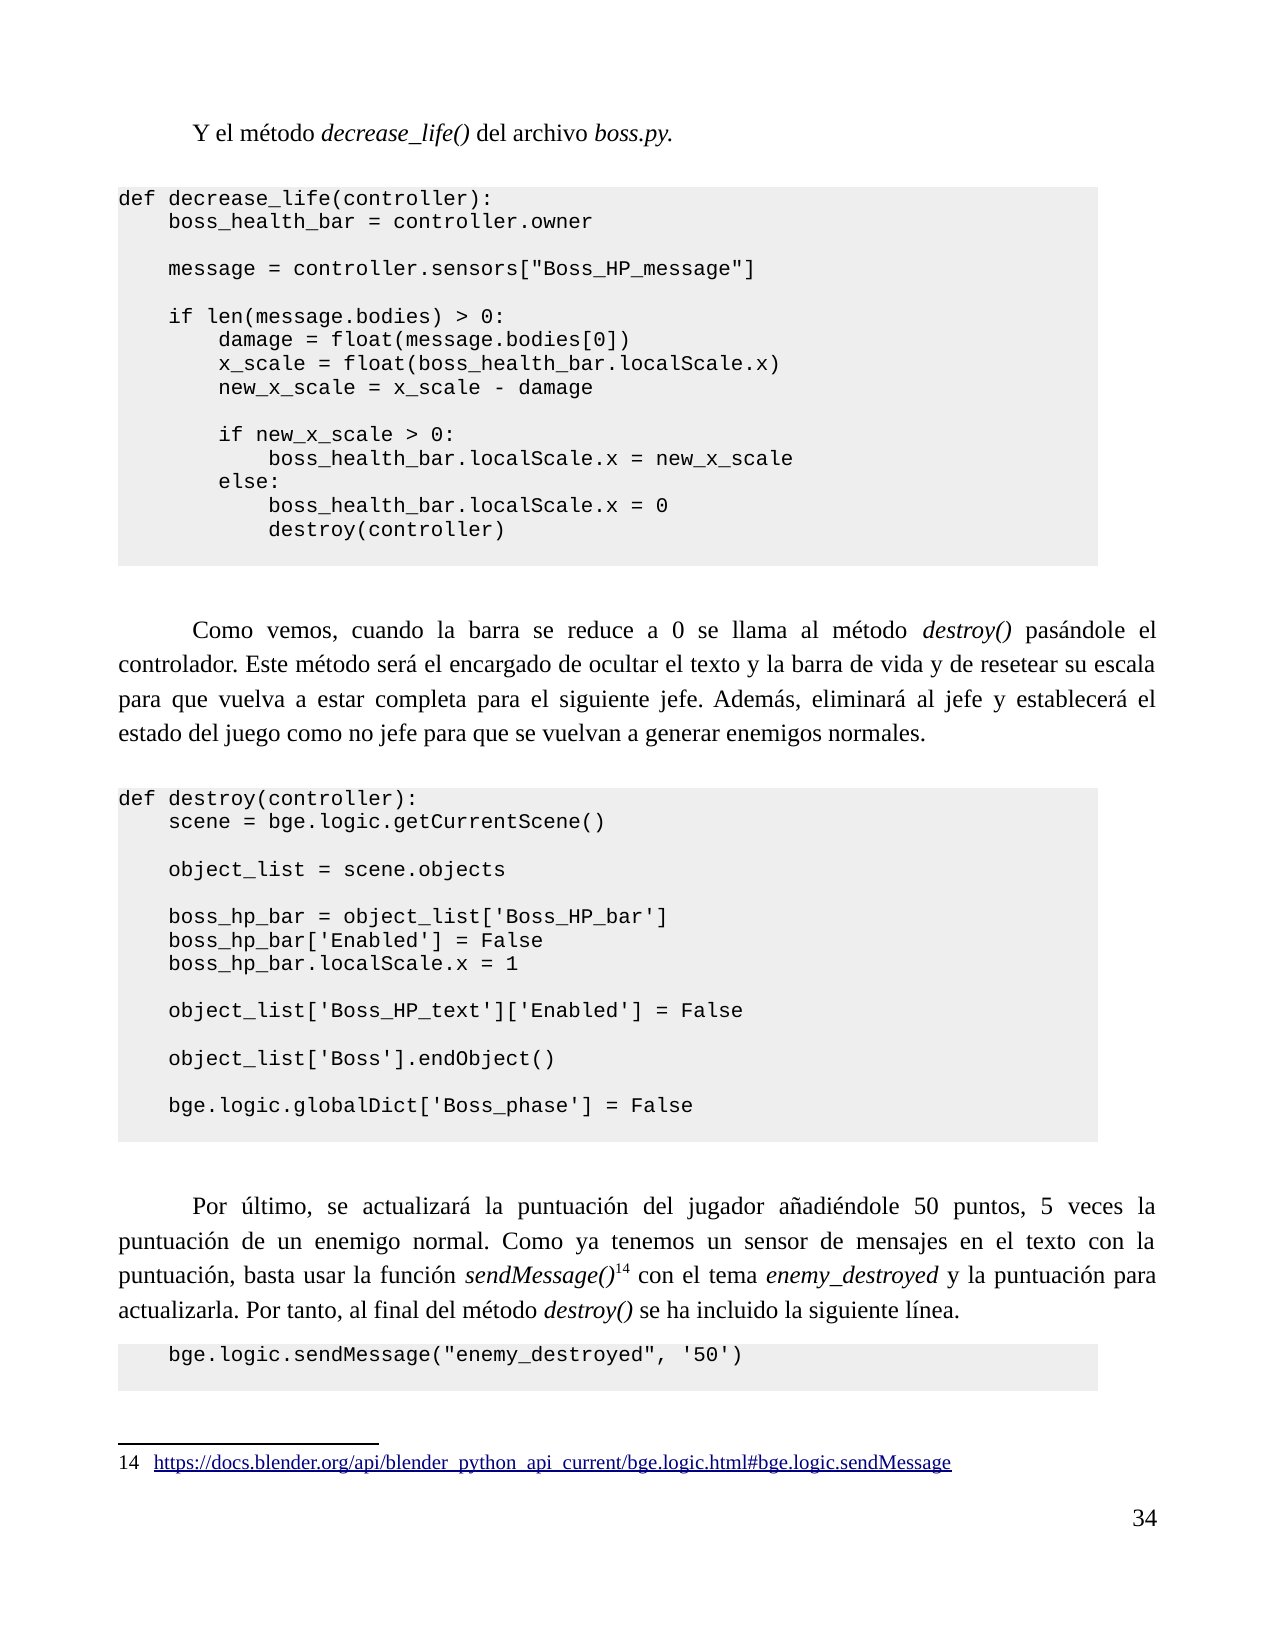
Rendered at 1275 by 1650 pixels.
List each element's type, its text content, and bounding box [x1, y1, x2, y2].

text else: [118, 471, 1098, 495]
text object_list = scene.objects [118, 859, 1098, 882]
text boss_hp_bar['Enabled'] = False [118, 929, 1098, 953]
text def destroy(controller): [118, 788, 1098, 811]
text boss_health_bar.localScale.x = 0 [118, 495, 1098, 518]
text object_list['Boss_HP_text']['Enabled'] = False [118, 1001, 1098, 1024]
text boss_hp_bar.localScale.x = 1 [118, 953, 1098, 977]
text boss_hp_bar = object_list['Boss_HP_bar'] [118, 906, 1098, 929]
text https://docs.blender.org/api/blender_python_api_current/bge.logic.html#bge.logic.sendMessage [118, 1449, 1157, 1474]
text destroy(controller) [118, 518, 1098, 542]
text object_list['Boss'].endObject() [118, 1048, 1098, 1071]
text Como vemos, cuando la barra se reduce a 0 se llama al método destroy() pasándole el controlador. Este método será el encargado de ocultar el texto y la barra de vida y de resetear su escala para que vuelva a estar completa para el siguiente jefe. Además, eliminará al jefe y establecerá el estado del juego como no jefe para que se vuelvan a generar enemigos normales. [118, 615, 1157, 747]
text Por último, se actualizará la puntuación del jugador añadiéndole 50 puntos, 5 veces la puntuación de un enemigo normal. Como ya tenemos un sensor de mensajes en el texto con la puntuación, basta usar la función sendMessage() con el tema enemy_destroyed y la puntuación para actualizarla. Por tanto, al final del método destroy() se ha incluido la siguiente línea. [118, 1191, 1157, 1324]
text bge.logic.globalDict['Boss_phase'] = False [118, 1095, 1098, 1119]
text damage = float(message.bodies[0]) [118, 329, 1098, 353]
text boss_health_bar = controller.owner [118, 211, 1098, 235]
text x_scale = float(boss_health_bar.localScale.x) [118, 353, 1098, 377]
text def decrease_life(controller): [118, 187, 1098, 211]
text Y el método decrease_life() del archivo boss.py. [118, 118, 1157, 147]
text scene = bge.logic.getCurrentScene() [118, 811, 1098, 835]
text bge.logic.sendMessage("enemy_destroyed", '50') [118, 1344, 1098, 1368]
text if new_x_scale > 0: [118, 424, 1098, 448]
text boss_health_bar.localScale.x = new_x_scale [118, 448, 1098, 471]
text message = controller.sensors["Boss_HP_message"] [118, 258, 1098, 282]
text if len(message.bodies) > 0: [118, 306, 1098, 329]
text new_x_scale = x_scale - damage [118, 377, 1098, 400]
